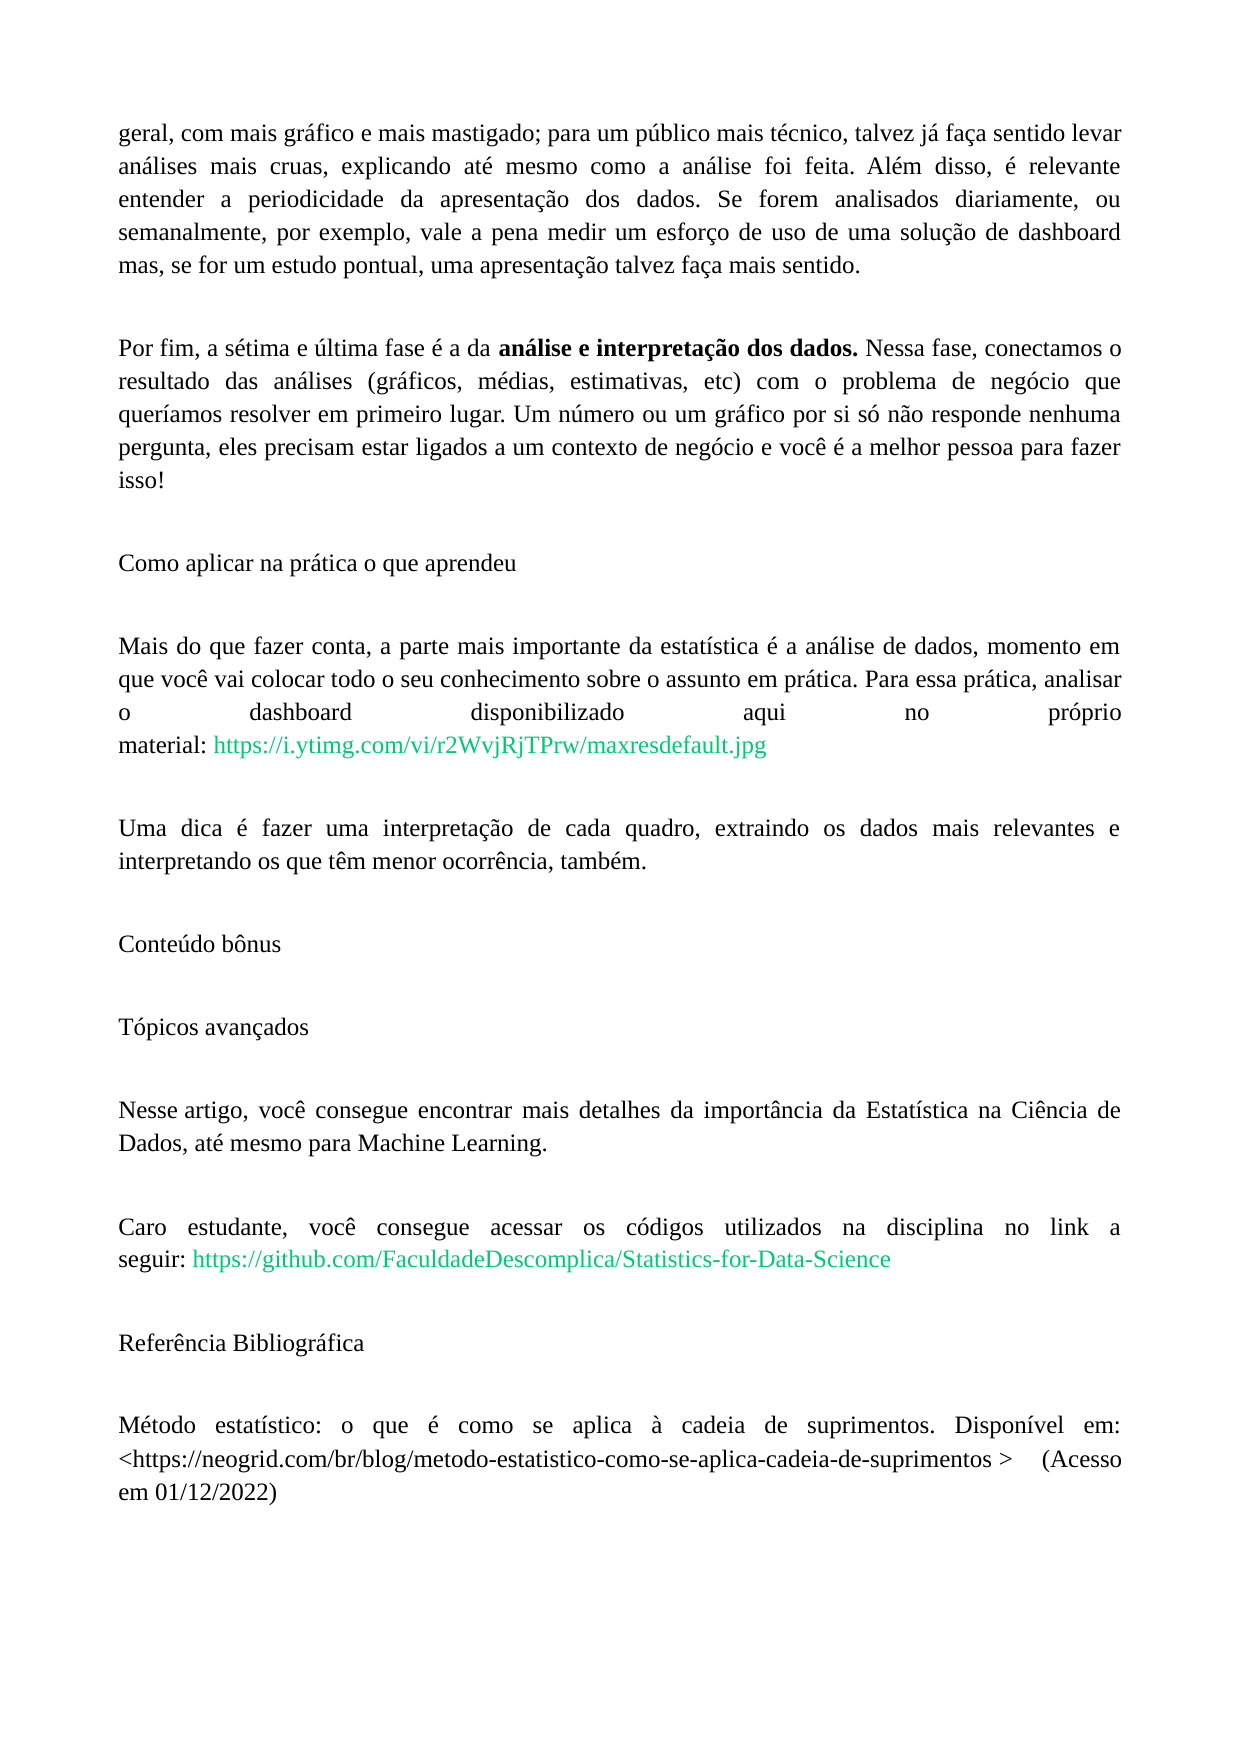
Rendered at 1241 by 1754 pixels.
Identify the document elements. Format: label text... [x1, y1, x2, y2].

text Por fim, a sétima e última fase é a da análise e interpretação dos dados. Nessa fase, conectamos o resultado das análises (gráficos, médias, estimativas, etc) com o problema de negócio que queríamos resolver em primeiro lugar. Um número ou um gráfico por si só não responde nenhuma pergunta, eles precisam estar ligados a um contexto de negócio e você é a melhor pessoa para fazer isso! [118, 333, 1122, 494]
text Conteúdo bônus [118, 929, 1122, 958]
text Referência Bibliográfica [118, 1328, 1122, 1356]
text geral, com mais gráfico e mais mastigado; para um público mais técnico, talvez já faça sentido levar análises mais cruas, explicando até mesmo como a análise foi feita. Além disso, é relevante entender a periodicidade da apresentação dos dados. Se forem analisados diariamente, ou semanalmente, por exemplo, vale a pena medir um esforço de uso de uma solução de dashboard mas, se for um estudo pontual, uma apresentação talvez faça mais sentido. [118, 118, 1122, 279]
text Método estatístico: o que é como se aplica à cadeia de suprimentos. Disponível em: <https://neogrid.com/br/blog/metodo-estatistico-como-se-aplica-cadeia-de-suprimentos > (Acesso em 01/12/2022) [118, 1411, 1122, 1505]
text Uma dica é fazer uma interpretação de cada quadro, extraindo os dados mais relevantes e interpretando os que têm menor ocorrência, também. [118, 813, 1122, 875]
text Caro estudante, você consegue acessar os códigos utilizados na disciplina no link a seguir: https://github.com/FaculdadeDescomplica/Statistics-for-Data-Science [118, 1212, 1122, 1273]
text Nesse artigo, você consegue encontrar mais detalhes da importância da Estatística na Ciência de Dados, até mesmo para Machine Learning. [118, 1096, 1122, 1157]
text Mais do que fazer conta, a parte mais importante da estatística é a análise de dados, momento em que você vai colocar todo o seu conhecimento sobre o assunto em prática. Para essa prática, analisar o dashboard disponibilizado aqui no próprio material: https://i.ytimg.com/vi/r2WvjRjTPrw/maxresdefault.jpg [118, 631, 1122, 759]
text Como aplicar na prática o que aprendeu [118, 548, 1122, 577]
text Tópicos avançados [118, 1012, 1122, 1041]
